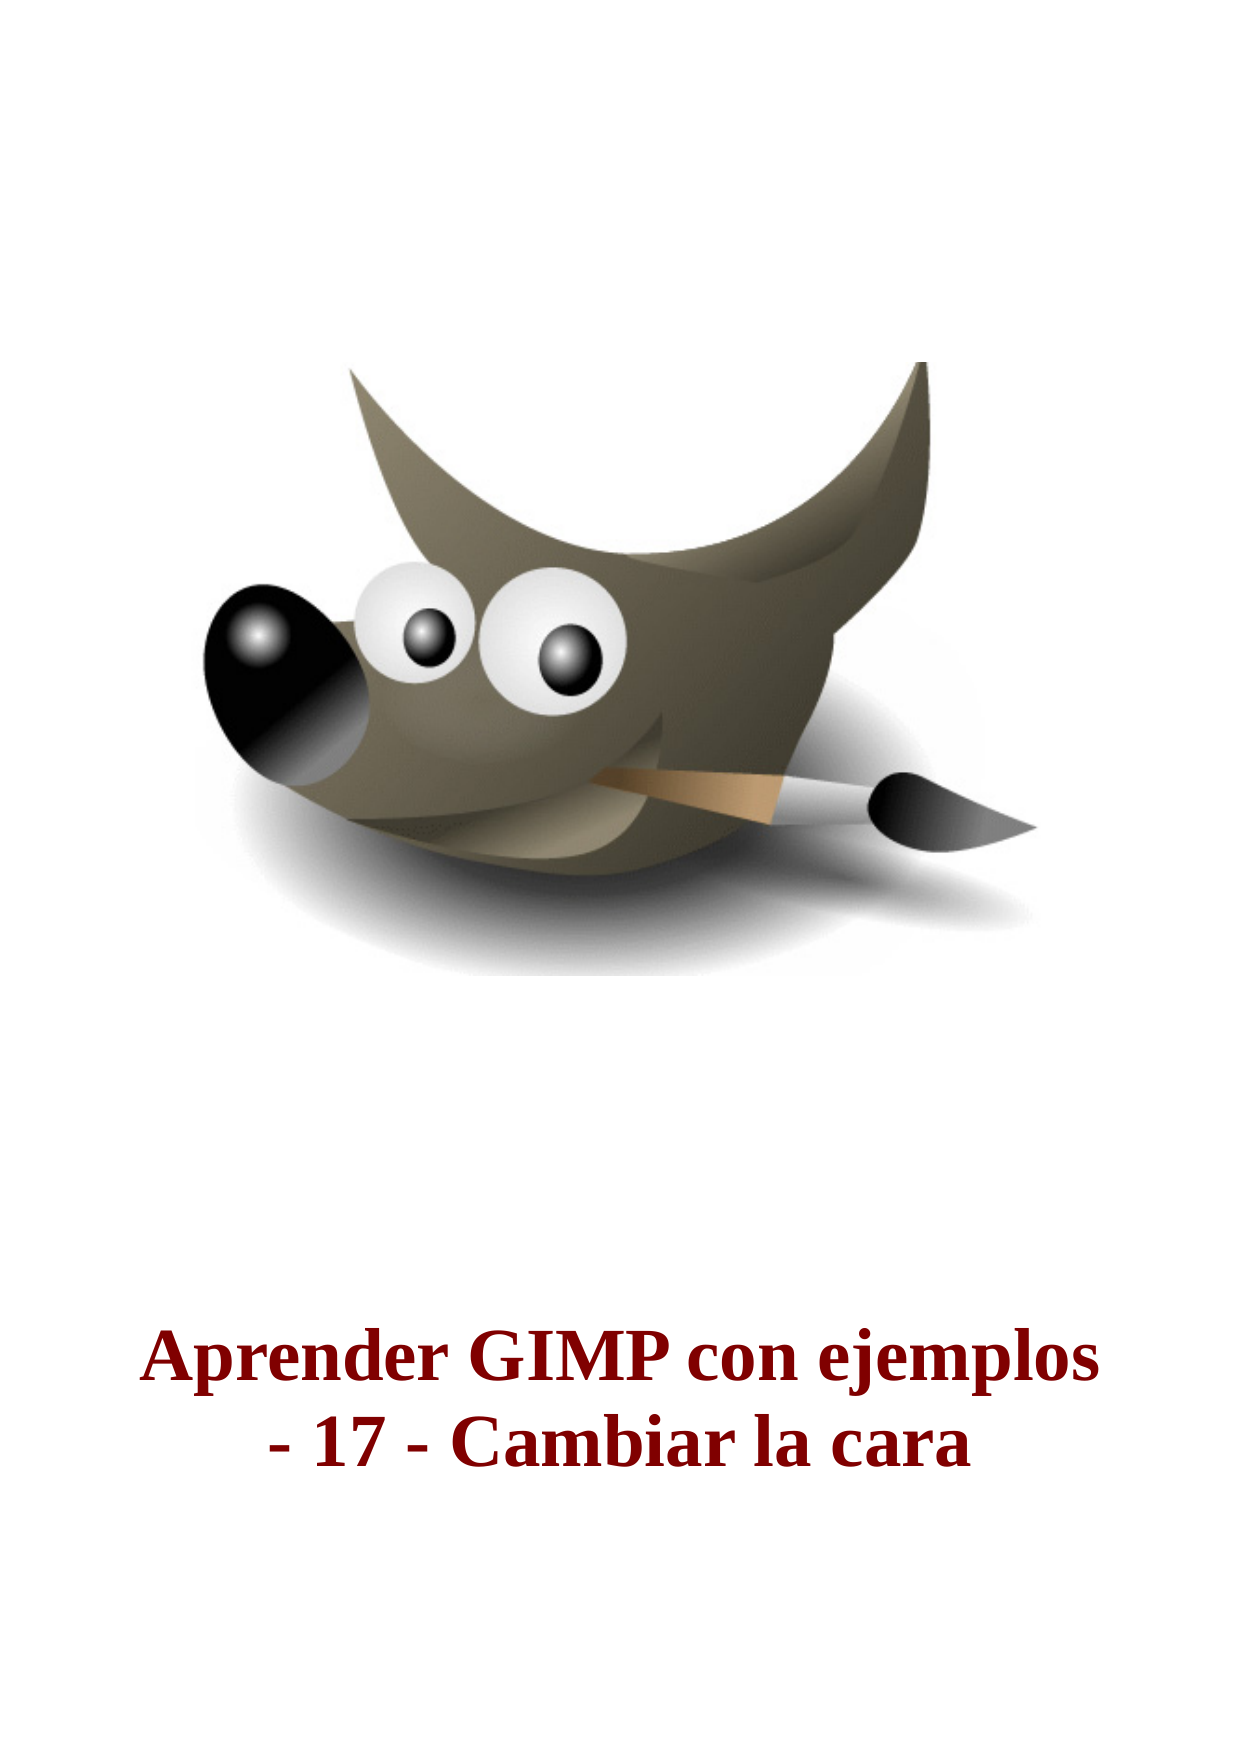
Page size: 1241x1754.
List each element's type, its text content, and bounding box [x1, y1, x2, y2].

picture [118, 362, 1122, 976]
text Aprender GIMP con ejemplos - 17 - Cambiar la cara [118, 1310, 1122, 1483]
